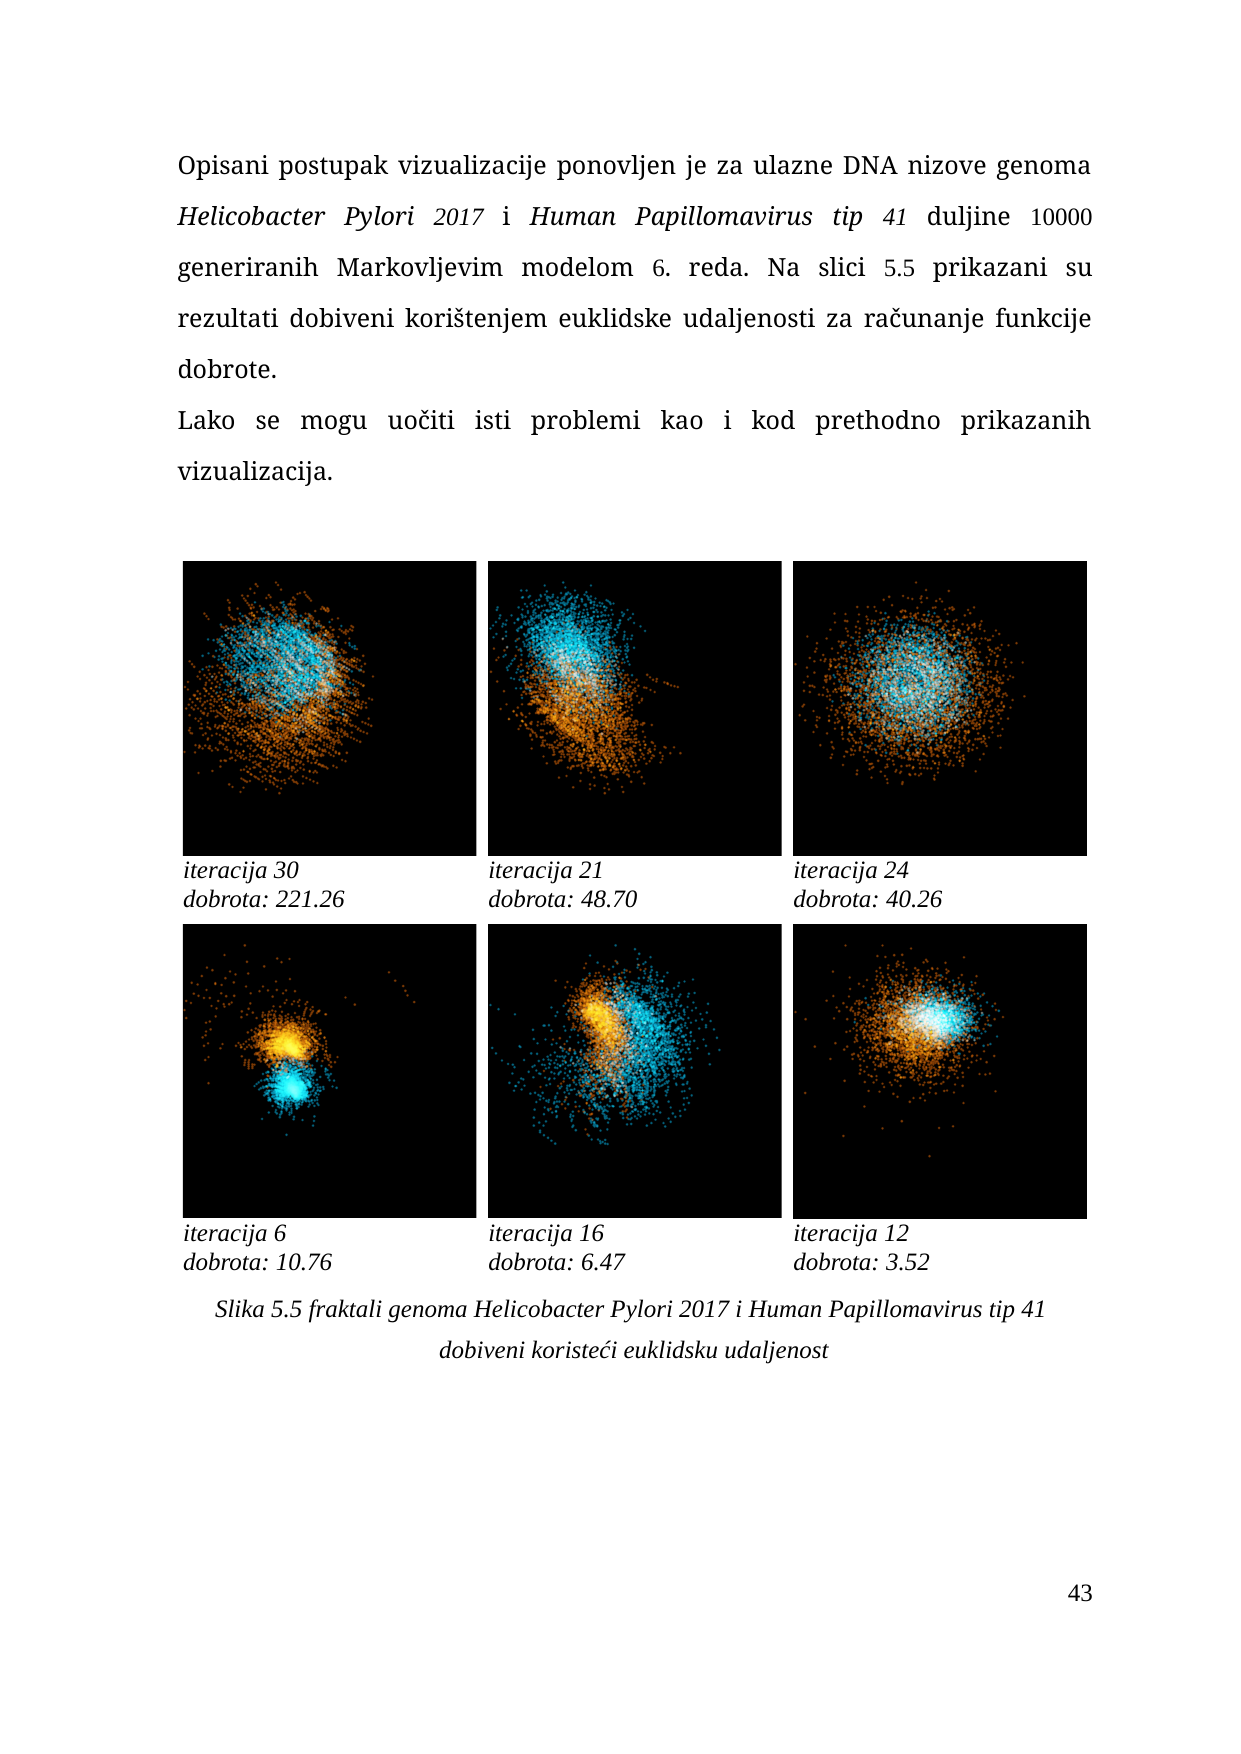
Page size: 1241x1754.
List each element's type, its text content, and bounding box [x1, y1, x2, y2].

table_cell iteracija 16 dobrota: 6.47 [482, 919, 787, 1281]
picture [182, 924, 477, 1218]
text dobiveni koristeći euklidsku udaljenost [177, 1335, 1093, 1364]
table_cell iteracija 12 dobrota: 3.52 [788, 919, 1093, 1281]
text Slika 5.5 fraktali genoma Helicobacter Pylori 2017 i Human Papillomavirus tip 41 [177, 1294, 1093, 1322]
picture [488, 561, 782, 856]
table_header iteracija 24 dobrota: 40.26 [788, 556, 1093, 919]
table_cell iteracija 6 dobrota: 10.76 [177, 919, 482, 1281]
picture [793, 924, 1087, 1219]
table_header iteracija 30 dobrota: 221.26 [177, 556, 482, 919]
picture [488, 924, 782, 1218]
text Lako se mogu uočiti isti problemi kao i kod prethodno prikazanih vizualizacija. [177, 403, 1093, 488]
picture [182, 561, 477, 856]
picture [793, 561, 1087, 856]
text Opisani postupak vizualizacije ponovljen je za ulazne DNA nizove genoma Helicobacter Pylori 2017 i Human Papillomavirus tip 41 duljine 10000 generiranih Markovljevim modelom 6. reda. Na slici 5.5 prikazani su rezultati dobiveni korištenjem euklidske udaljenosti za računanje funkcije dobrote. [177, 148, 1093, 386]
table_header iteracija 21 dobrota: 48.70 [482, 556, 787, 919]
